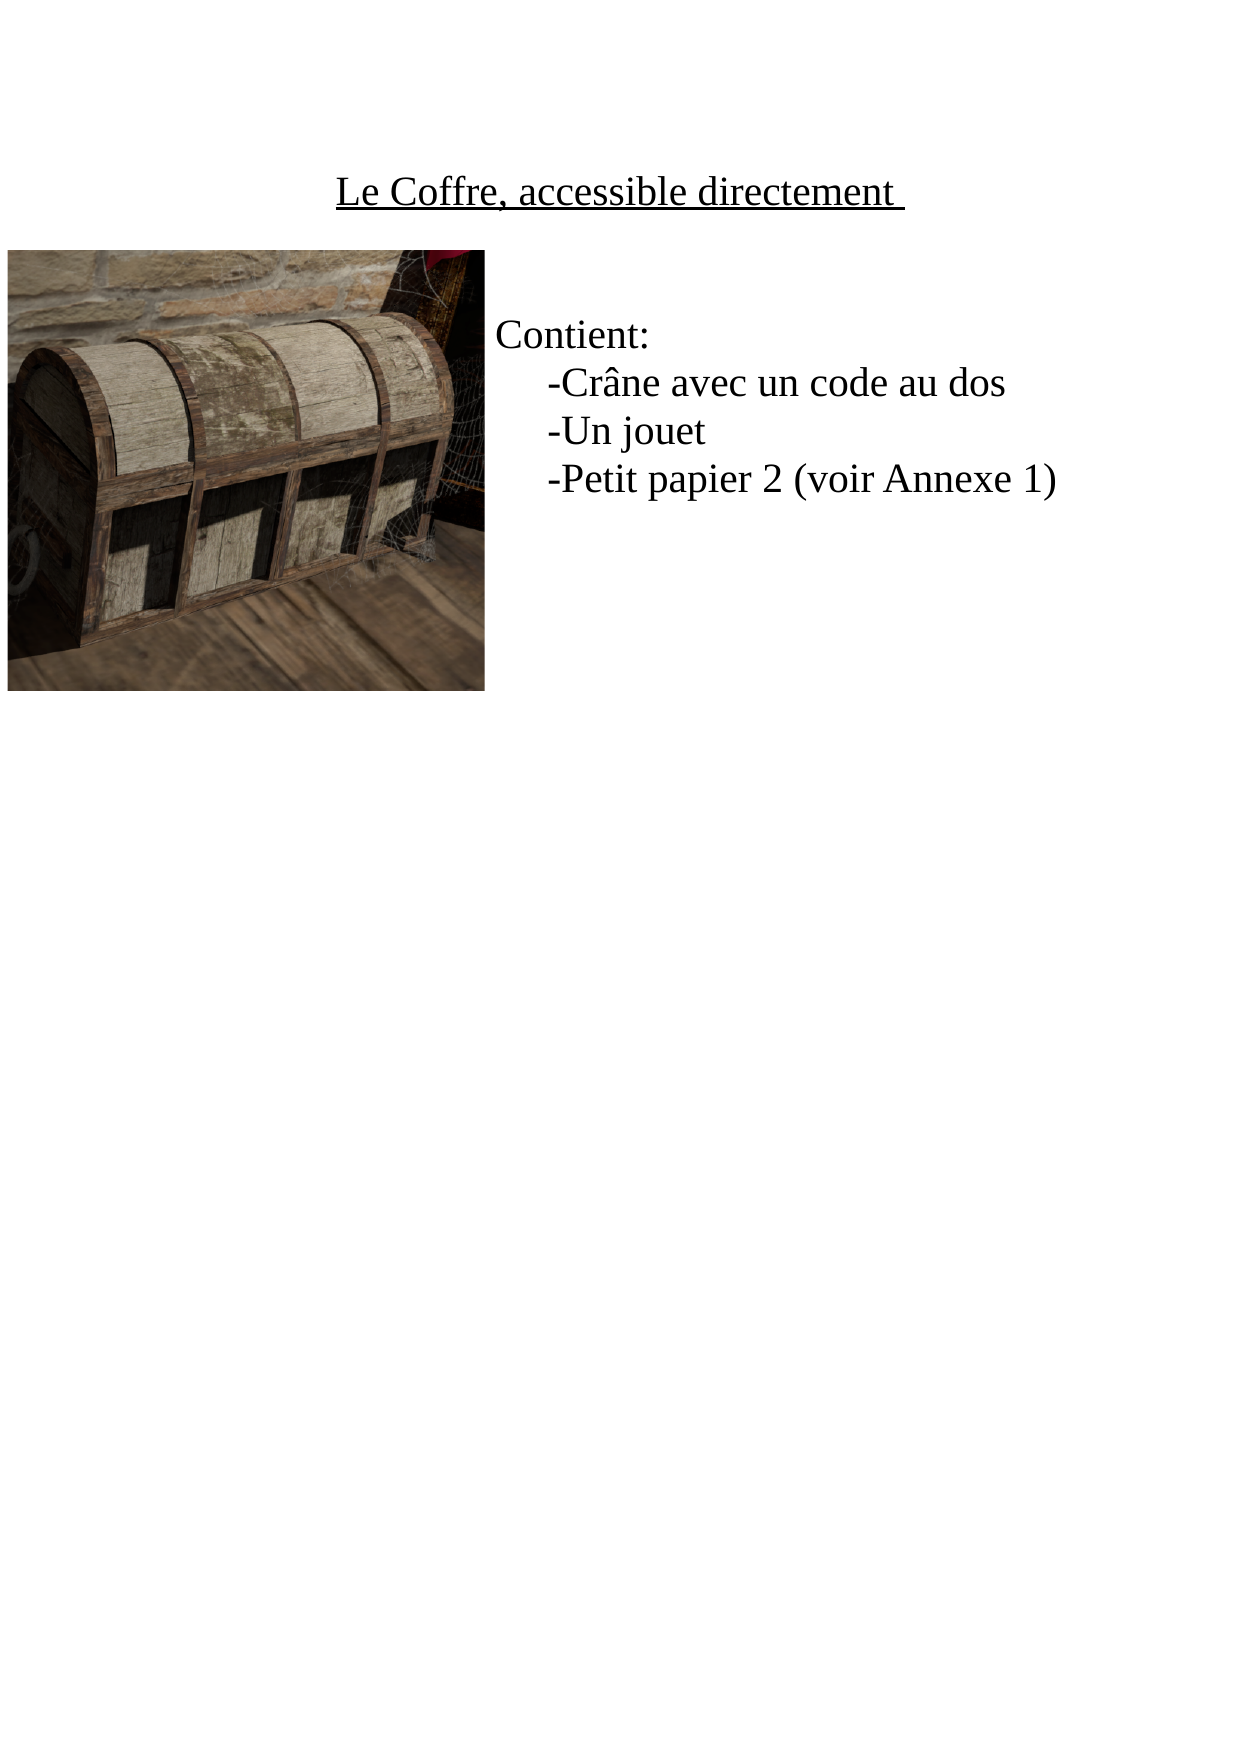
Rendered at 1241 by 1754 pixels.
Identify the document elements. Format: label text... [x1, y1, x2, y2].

text -Petit papier 2 (voir Annexe 1) [485, 453, 1122, 501]
text -Un jouet [485, 406, 1122, 453]
text -Crâne avec un code au dos [485, 358, 1122, 406]
text Le Coffre, accessible directement [118, 166, 1122, 214]
text Contient: [485, 310, 1122, 358]
picture [7, 250, 485, 695]
